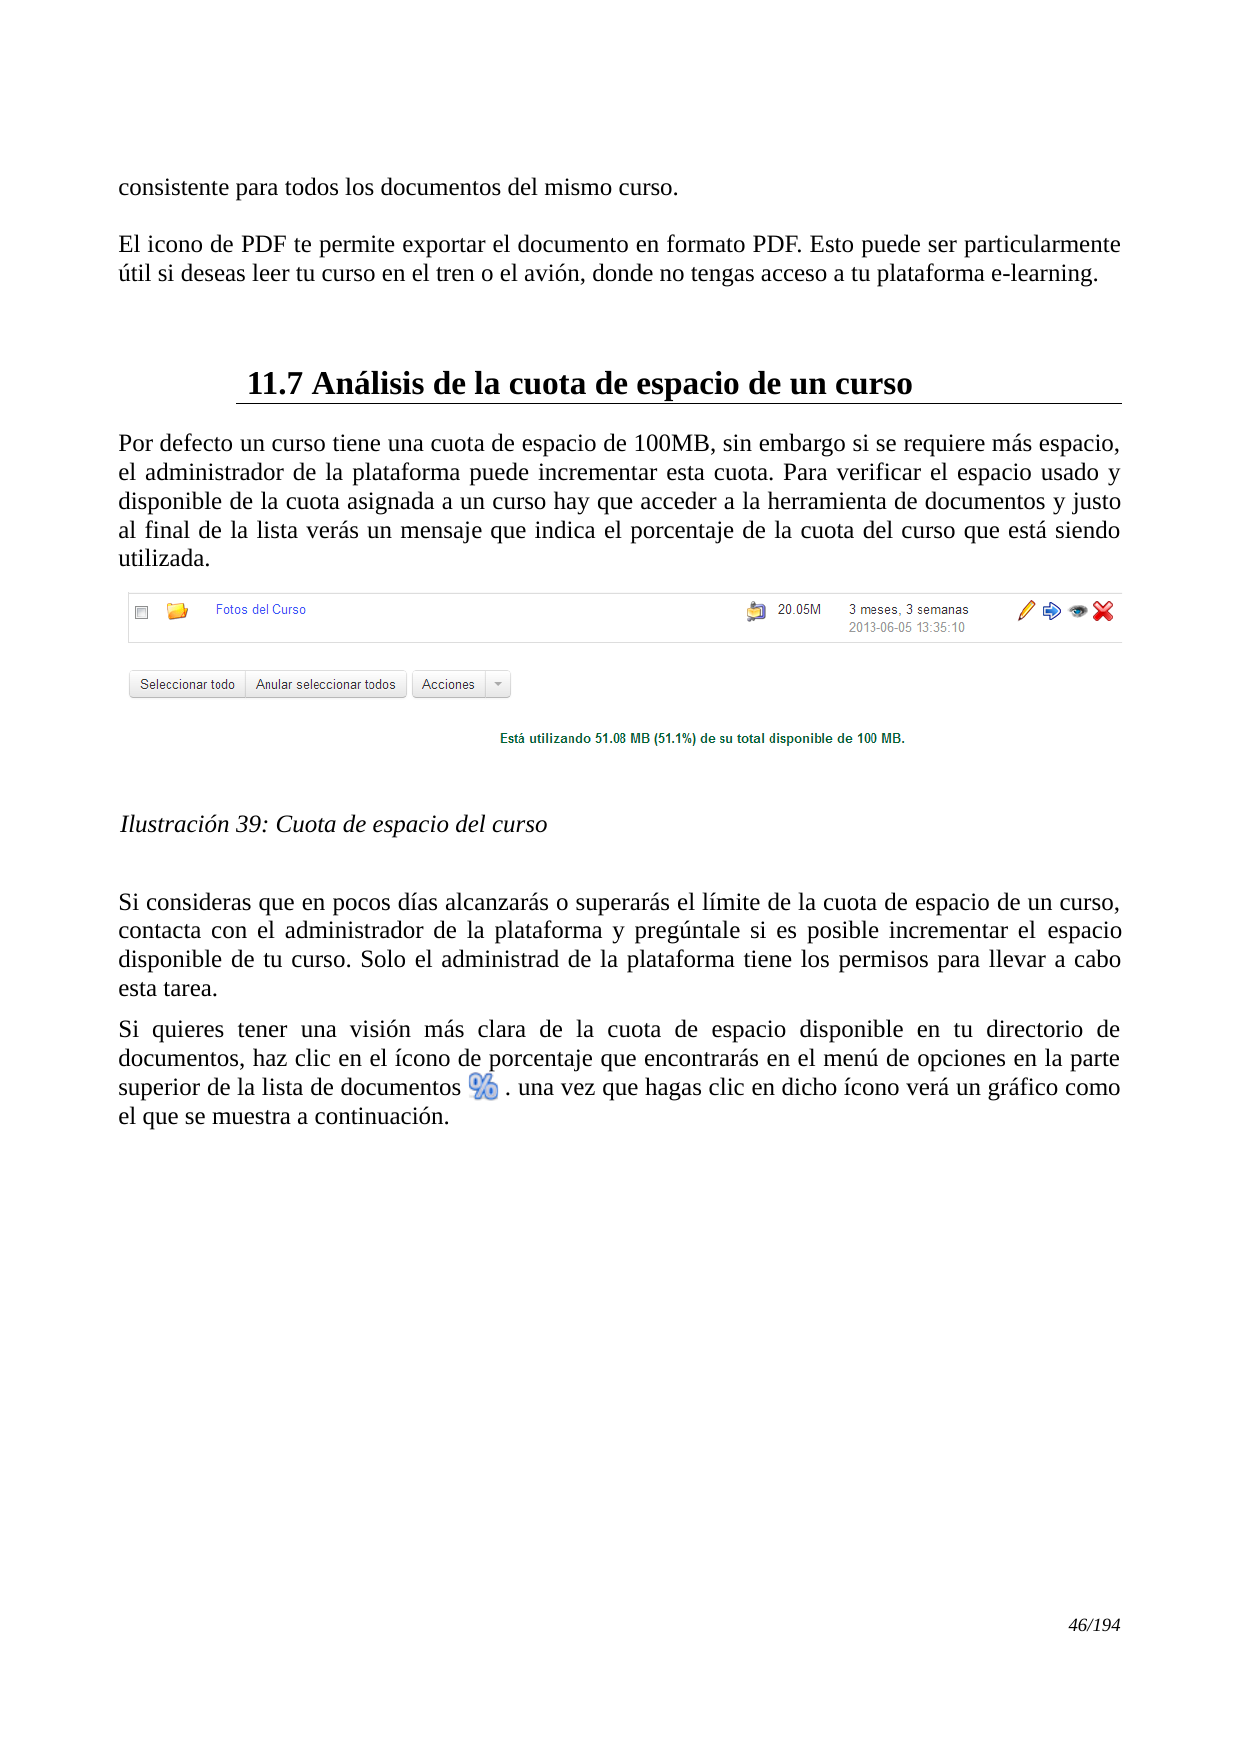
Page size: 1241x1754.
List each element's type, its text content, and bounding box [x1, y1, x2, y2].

text Si quieres tener una visión más clara de la cuota de espacio disponible en tu directorio de documentos, haz clic en el ícono de porcentaje que encontrarás en el menú de opciones en la parte superior de la lista de documentos . una vez que hagas clic en dicho ícono verá un gráfico como el que se muestra a continuación. [118, 1014, 1122, 1130]
text El icono de PDF te permite exportar el documento en formato PDF. Esto puede ser particularmente útil si deseas leer tu curso en el tren o el avión, donde no tengas acceso a tu plataforma e-learning. [118, 229, 1122, 287]
subtitle Análisis de la cuota de espacio de un curso [236, 363, 1122, 403]
text Ilustración 39: Cuota de espacio del curso [120, 809, 1120, 838]
picture [118, 592, 1123, 767]
text Por defecto un curso tiene una cuota de espacio de 100MB, sin embargo si se requiere más espacio, el administrador de la plataforma puede incrementar esta cuota. Para verificar el espacio usado y disponible de la cuota asignada a un curso hay que acceder a la herramienta de documentos y justo al final de la lista verás un mensaje que indica el porcentaje de la cuota del curso que está siendo utilizada. [118, 428, 1122, 572]
text Si consideras que en pocos días alcanzarás o superarás el límite de la cuota de espacio de un curso, contacta con el administrador de la plataforma y pregúntale si es posible incrementar el espacio disponible de tu curso. Solo el administrad de la plataforma tiene los permisos para llevar a cabo esta tarea. [118, 887, 1122, 1002]
text consistente para todos los documentos del mismo curso. [118, 172, 1122, 200]
picture [468, 1071, 499, 1102]
